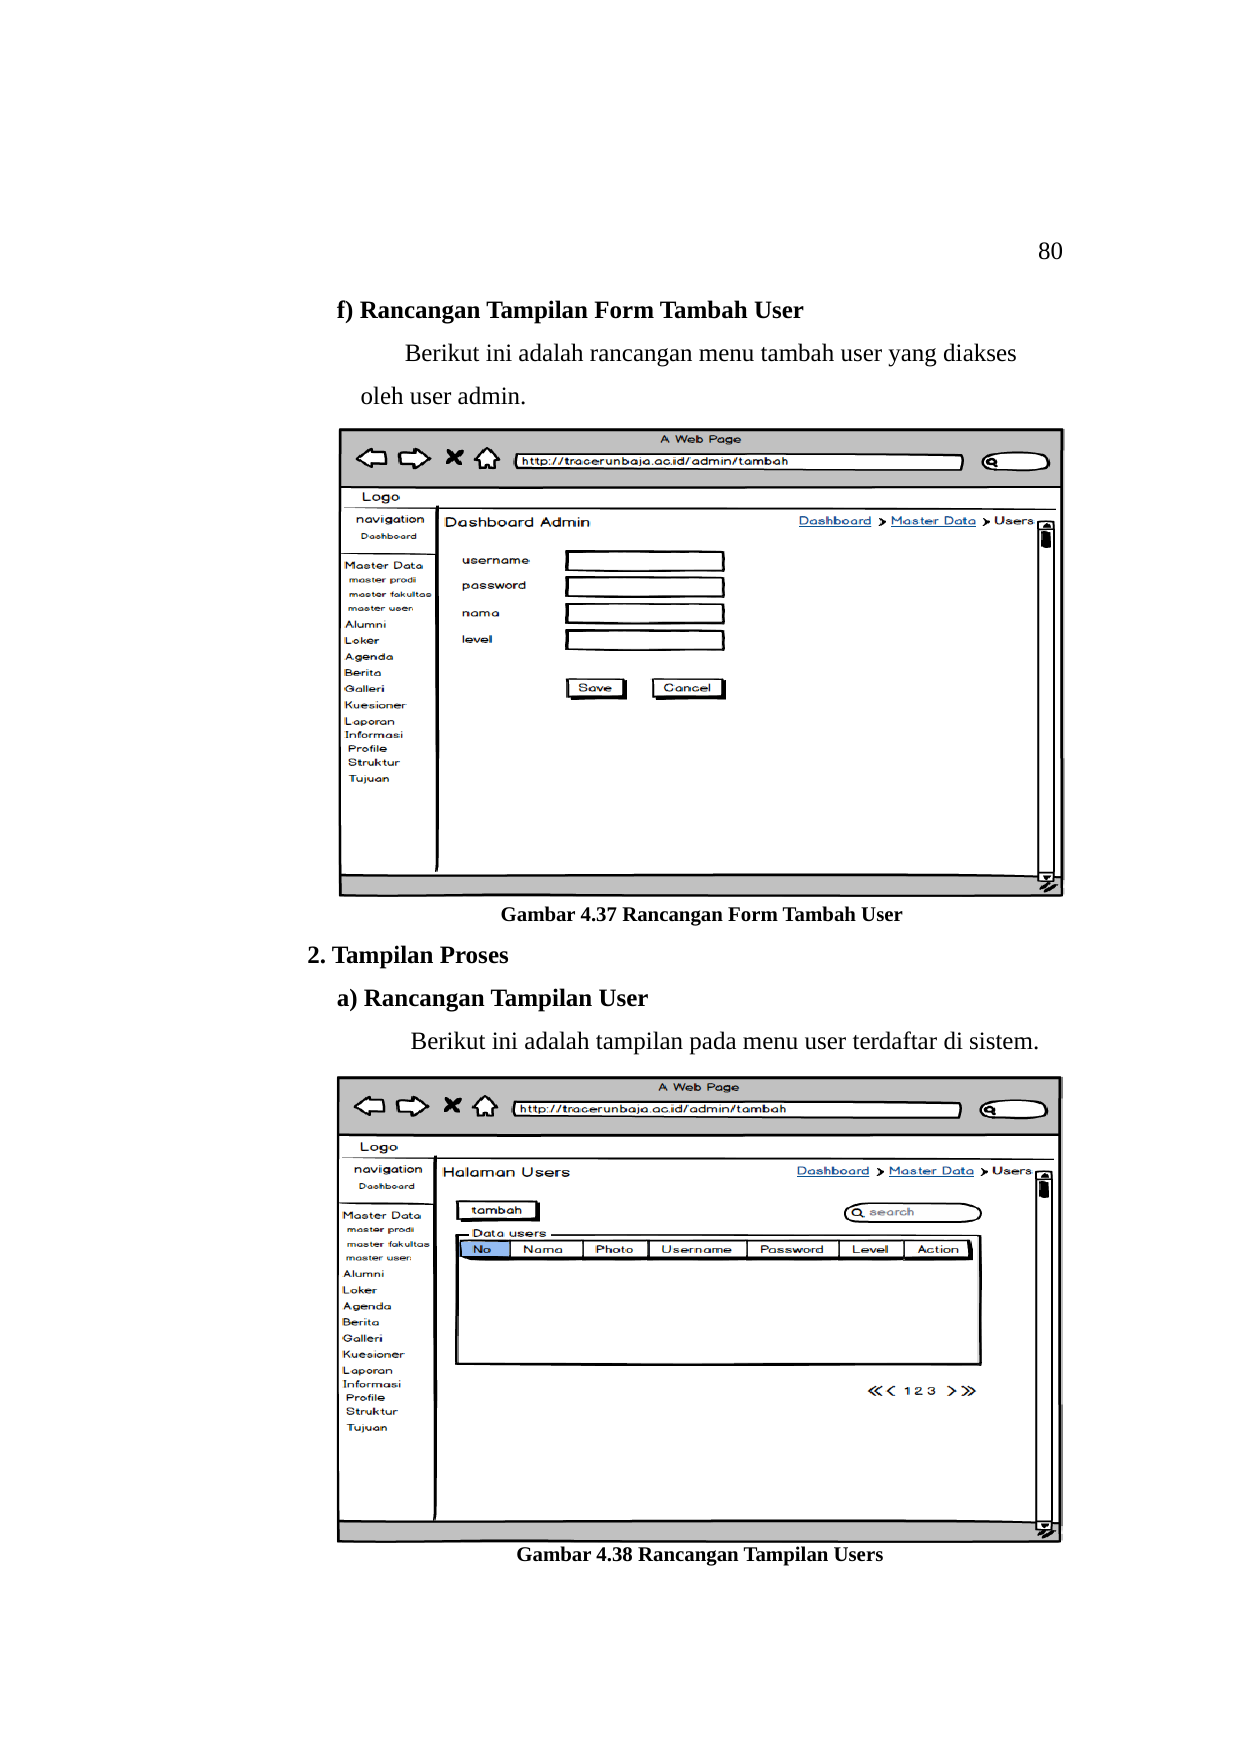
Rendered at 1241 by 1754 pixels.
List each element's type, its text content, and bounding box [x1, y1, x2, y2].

text Gambar 4.37 Rancangan Form Tambah User [338, 897, 1065, 926]
list a) Rancangan Tampilan User [337, 983, 1063, 1012]
list [337, 1064, 1063, 1076]
picture [336, 1076, 1063, 1543]
picture [338, 428, 1065, 897]
list [337, 1566, 1063, 1578]
list f) Rancangan Tampilan Form Tambah User [337, 295, 1063, 324]
list 2. Tampilan Proses [307, 416, 1065, 969]
text Gambar 4.38 Rancangan Tampilan Users [337, 1543, 1063, 1566]
list Berikut ini adalah tampilan pada menu user terdaftar di sistem. [366, 1026, 1063, 1055]
list Berikut ini adalah rancangan menu tambah user yang diakses oleh user admin. [360, 338, 1063, 410]
